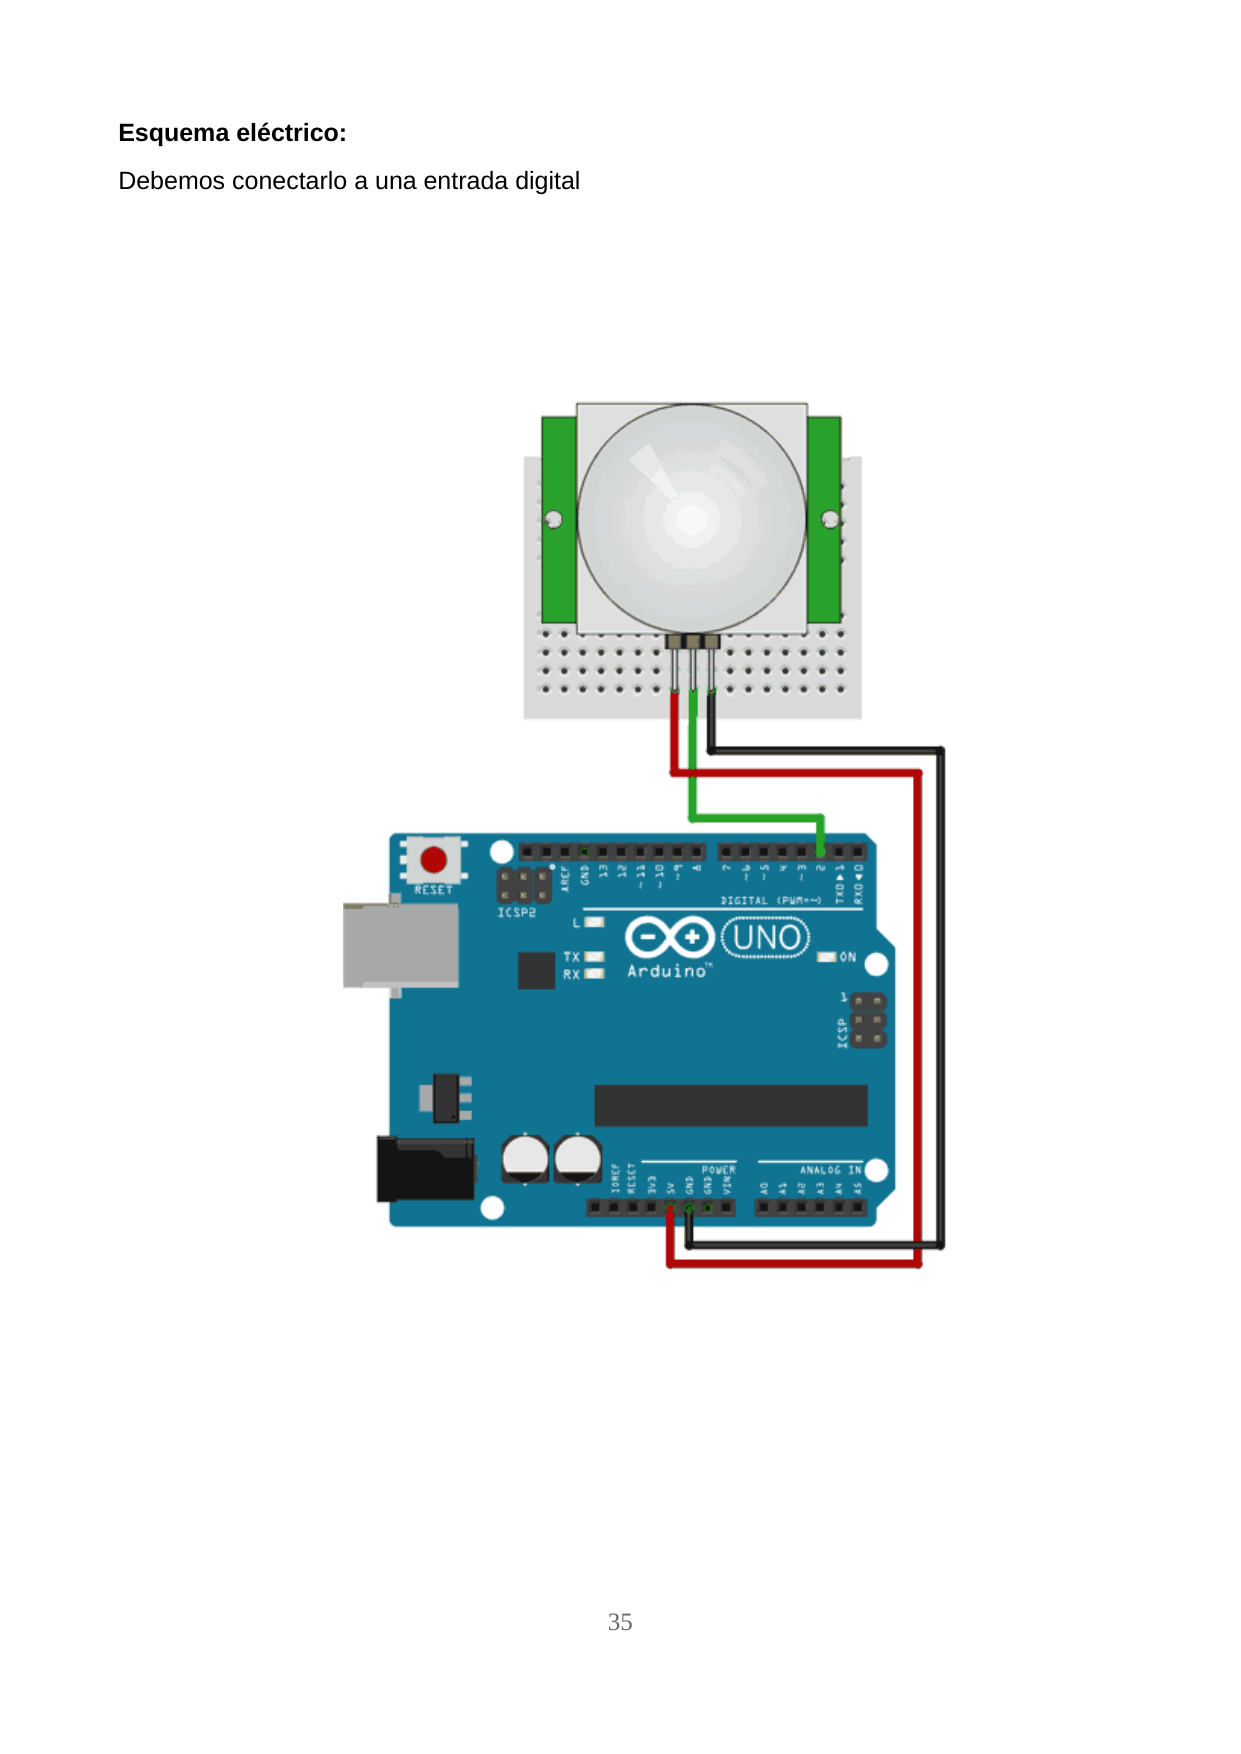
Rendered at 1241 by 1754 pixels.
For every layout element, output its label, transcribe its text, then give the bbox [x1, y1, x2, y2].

text Esquema eléctrico: [118, 118, 1122, 147]
picture [343, 390, 950, 1275]
text Debemos conectarlo a una entrada digital [118, 166, 1122, 194]
